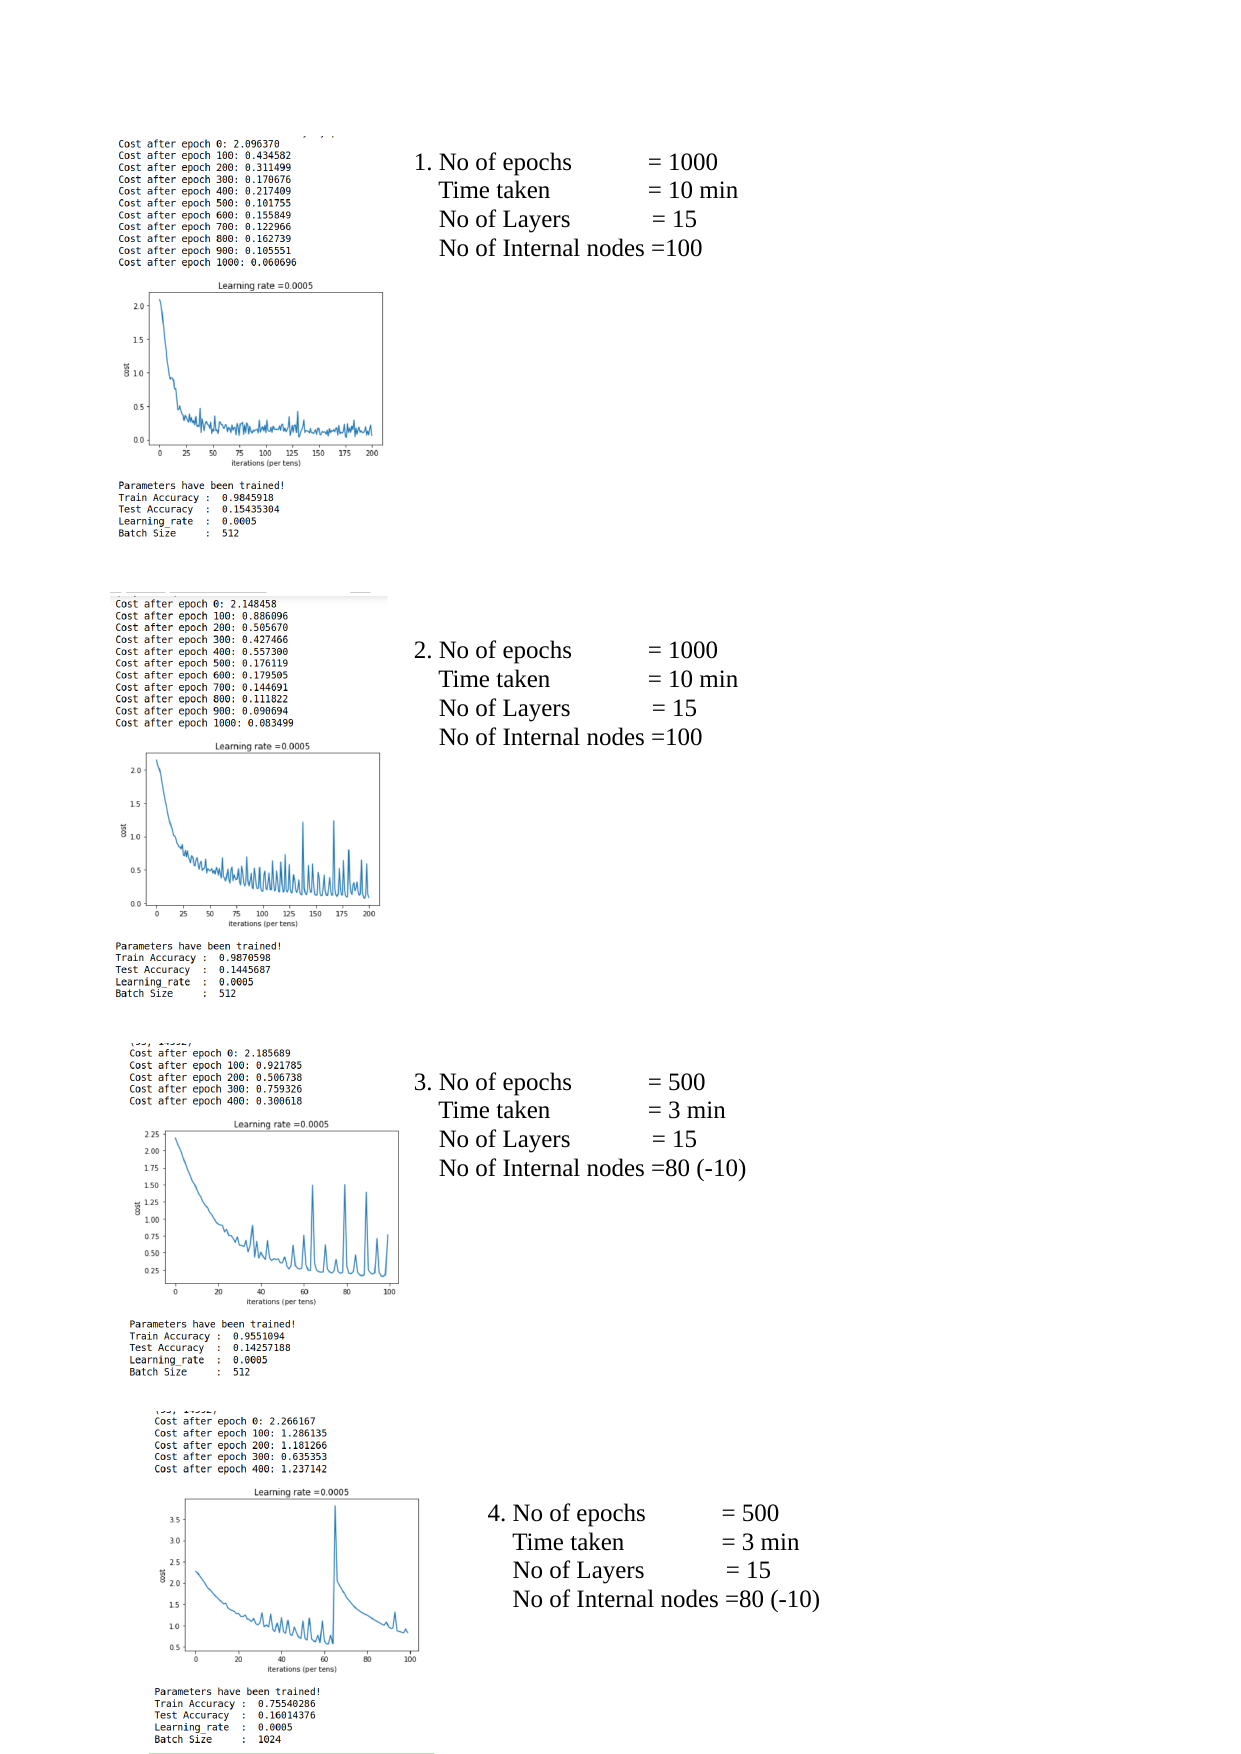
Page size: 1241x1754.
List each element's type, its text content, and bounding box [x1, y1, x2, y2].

text No of Internal nodes =80 (-10) [259, 1153, 1122, 1182]
text Time taken = 3 min [259, 1096, 1122, 1124]
picture [149, 1411, 288, 1754]
text [118, 1498, 149, 1527]
text 4. No of epochs = 500 [288, 1498, 1122, 1527]
picture [113, 136, 243, 548]
text No of Internal nodes =100 [242, 722, 1122, 751]
text No of Layers = 15 [243, 204, 1122, 233]
picture [109, 592, 242, 1001]
text Time taken = 10 min [242, 664, 1122, 693]
text [118, 1527, 149, 1556]
picture [120, 1043, 259, 1384]
text No of Internal nodes =100 [243, 233, 1122, 262]
text No of Layers = 15 [288, 1556, 1122, 1584]
text 3. No of epochs = 500 [259, 1067, 1122, 1096]
text No of Internal nodes =80 (-10) [288, 1584, 1122, 1613]
text 2. No of epochs = 1000 [242, 636, 1122, 664]
text Time taken = 10 min [243, 176, 1122, 204]
text No of Layers = 15 [259, 1124, 1122, 1153]
text [118, 1556, 149, 1584]
text 1. No of epochs = 1000 [243, 147, 1122, 176]
text [118, 1584, 149, 1613]
text No of Layers = 15 [242, 693, 1122, 722]
text Time taken = 3 min [288, 1527, 1122, 1556]
